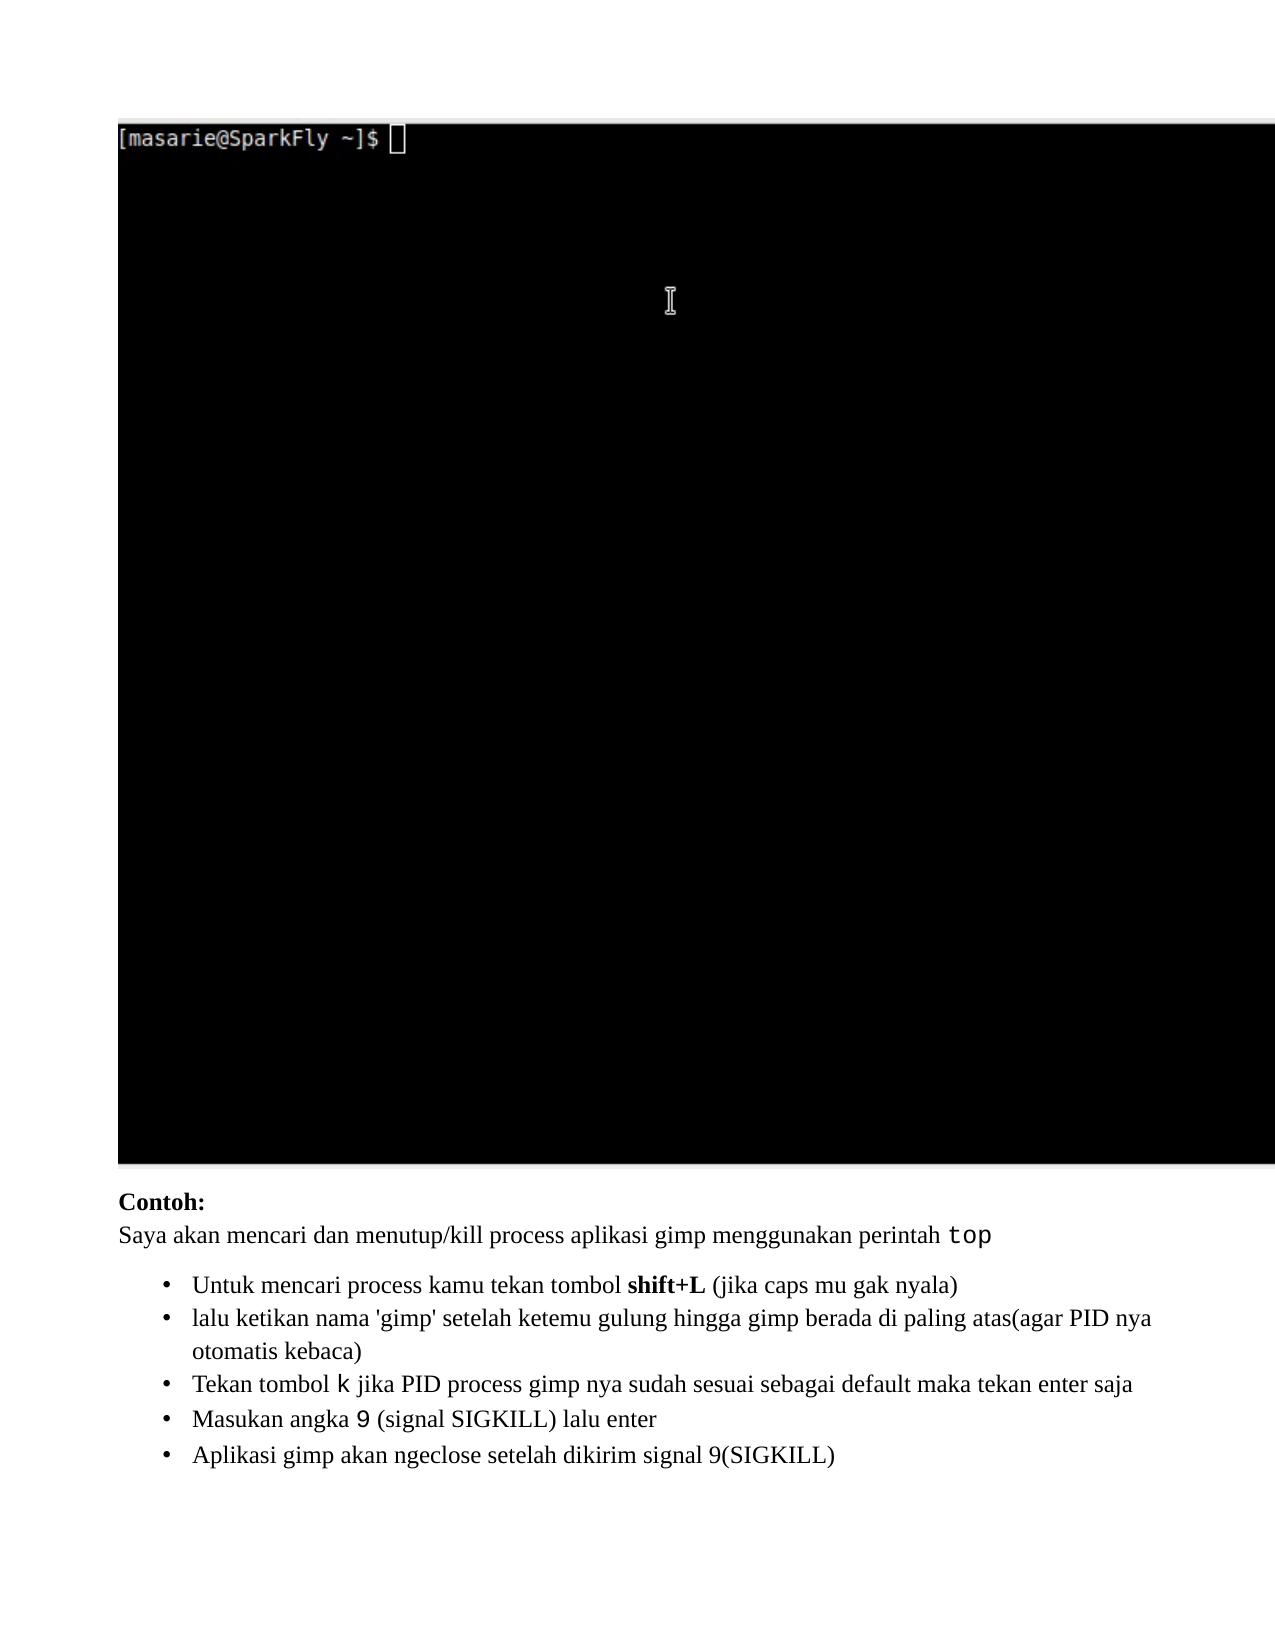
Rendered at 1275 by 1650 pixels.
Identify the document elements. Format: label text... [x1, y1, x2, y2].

list Masukan angka 9 (signal SIGKILL) lalu enter [162, 1404, 1157, 1435]
picture [118, 118, 1275, 1169]
list Untuk mencari process kamu tekan tombol shift+L (jika caps mu gak nyala) [162, 1270, 1157, 1299]
list Aplikasi gimp akan ngeclose setelah dikirim signal 9(SIGKILL) [162, 1440, 1157, 1469]
list Tekan tombol k jika PID process gimp nya sudah sesuai sebagai default maka tekan enter saja [162, 1369, 1157, 1400]
text Contoh: Saya akan mencari dan menutup/kill process aplikasi gimp menggunakan perintah top [118, 1187, 1157, 1251]
list lalu ketikan nama 'gimp' setelah ketemu gulung hingga gimp berada di paling atas(agar PID nya otomatis kebaca) [162, 1303, 1157, 1365]
